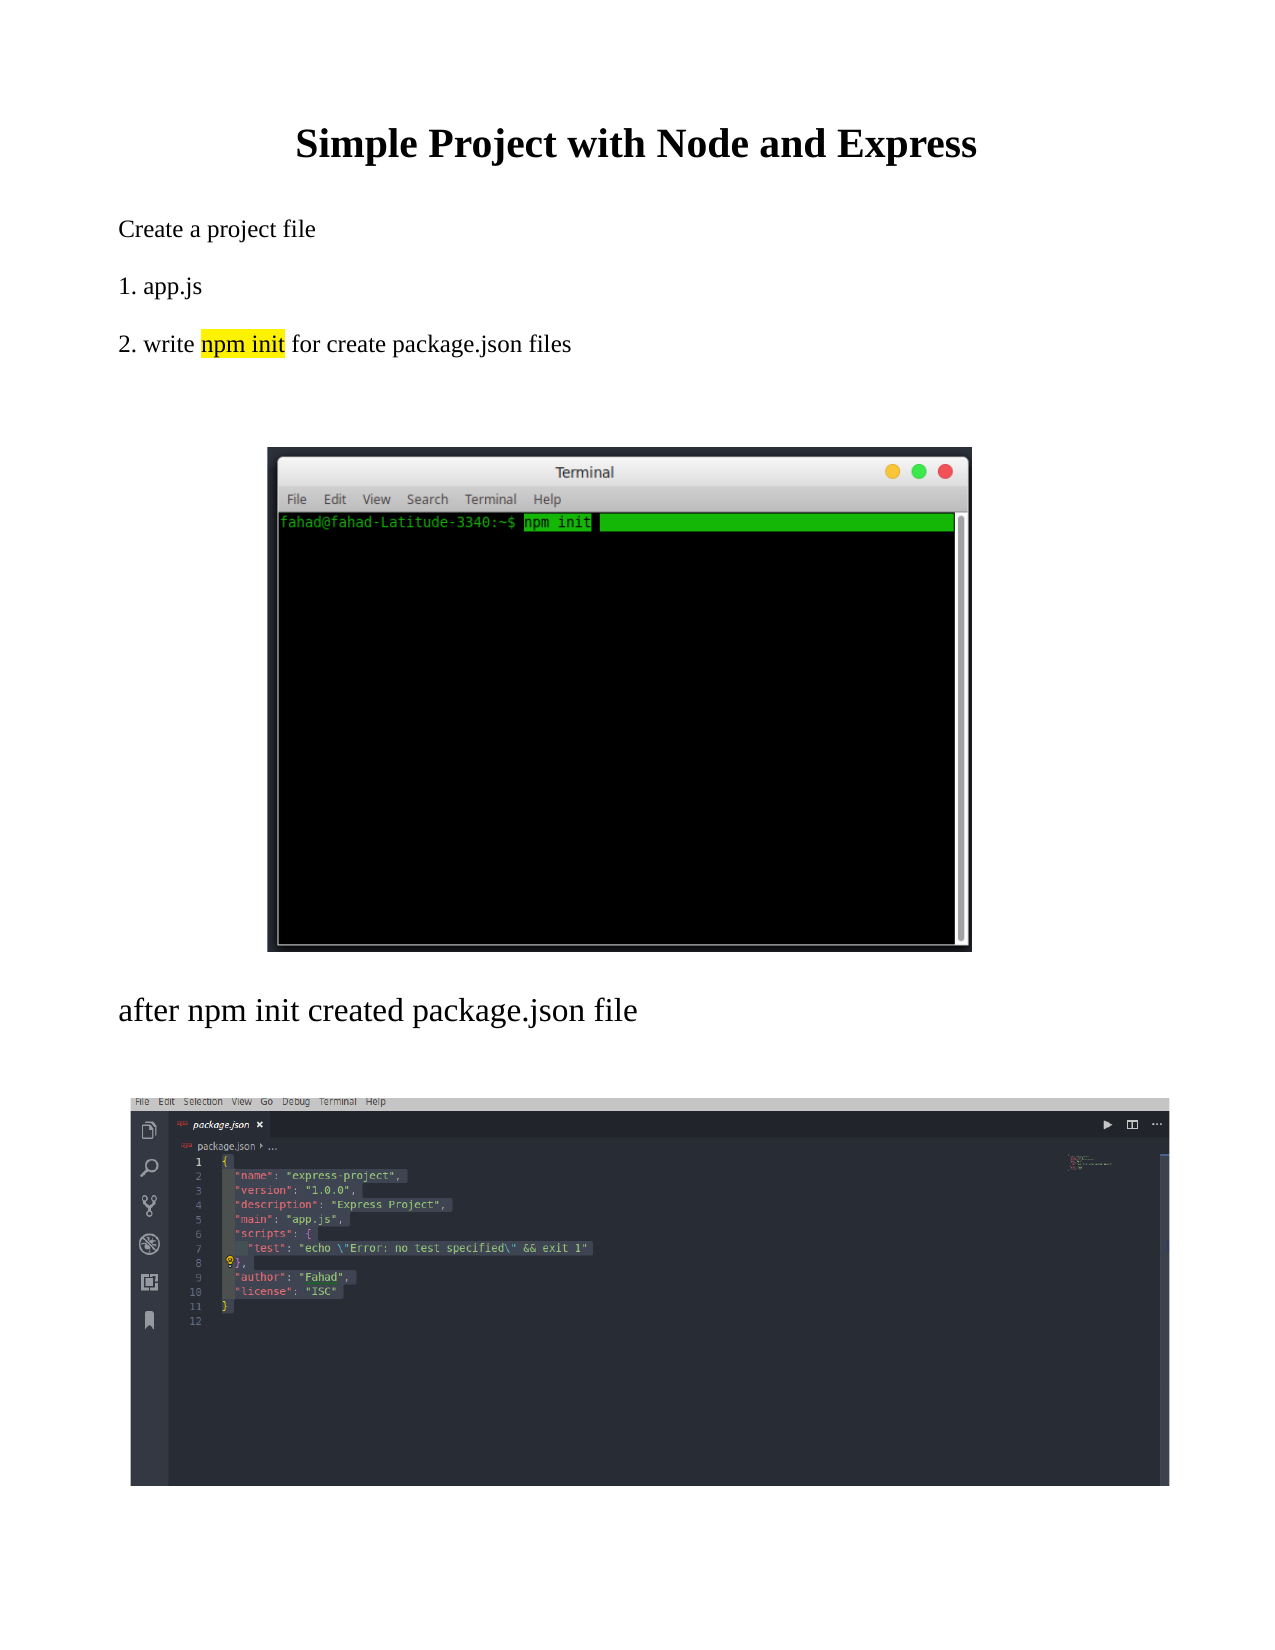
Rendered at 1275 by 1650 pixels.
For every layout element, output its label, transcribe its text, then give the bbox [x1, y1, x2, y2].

text after npm init created package.json file [118, 990, 1157, 1028]
picture [130, 1098, 1170, 1486]
text Create a project file [118, 214, 1157, 243]
text Simple Project with Node and Express [118, 118, 1157, 166]
text 2. write npm init for create package.json files [118, 329, 1157, 358]
picture [267, 447, 972, 952]
text 1. app.js [118, 271, 1157, 300]
